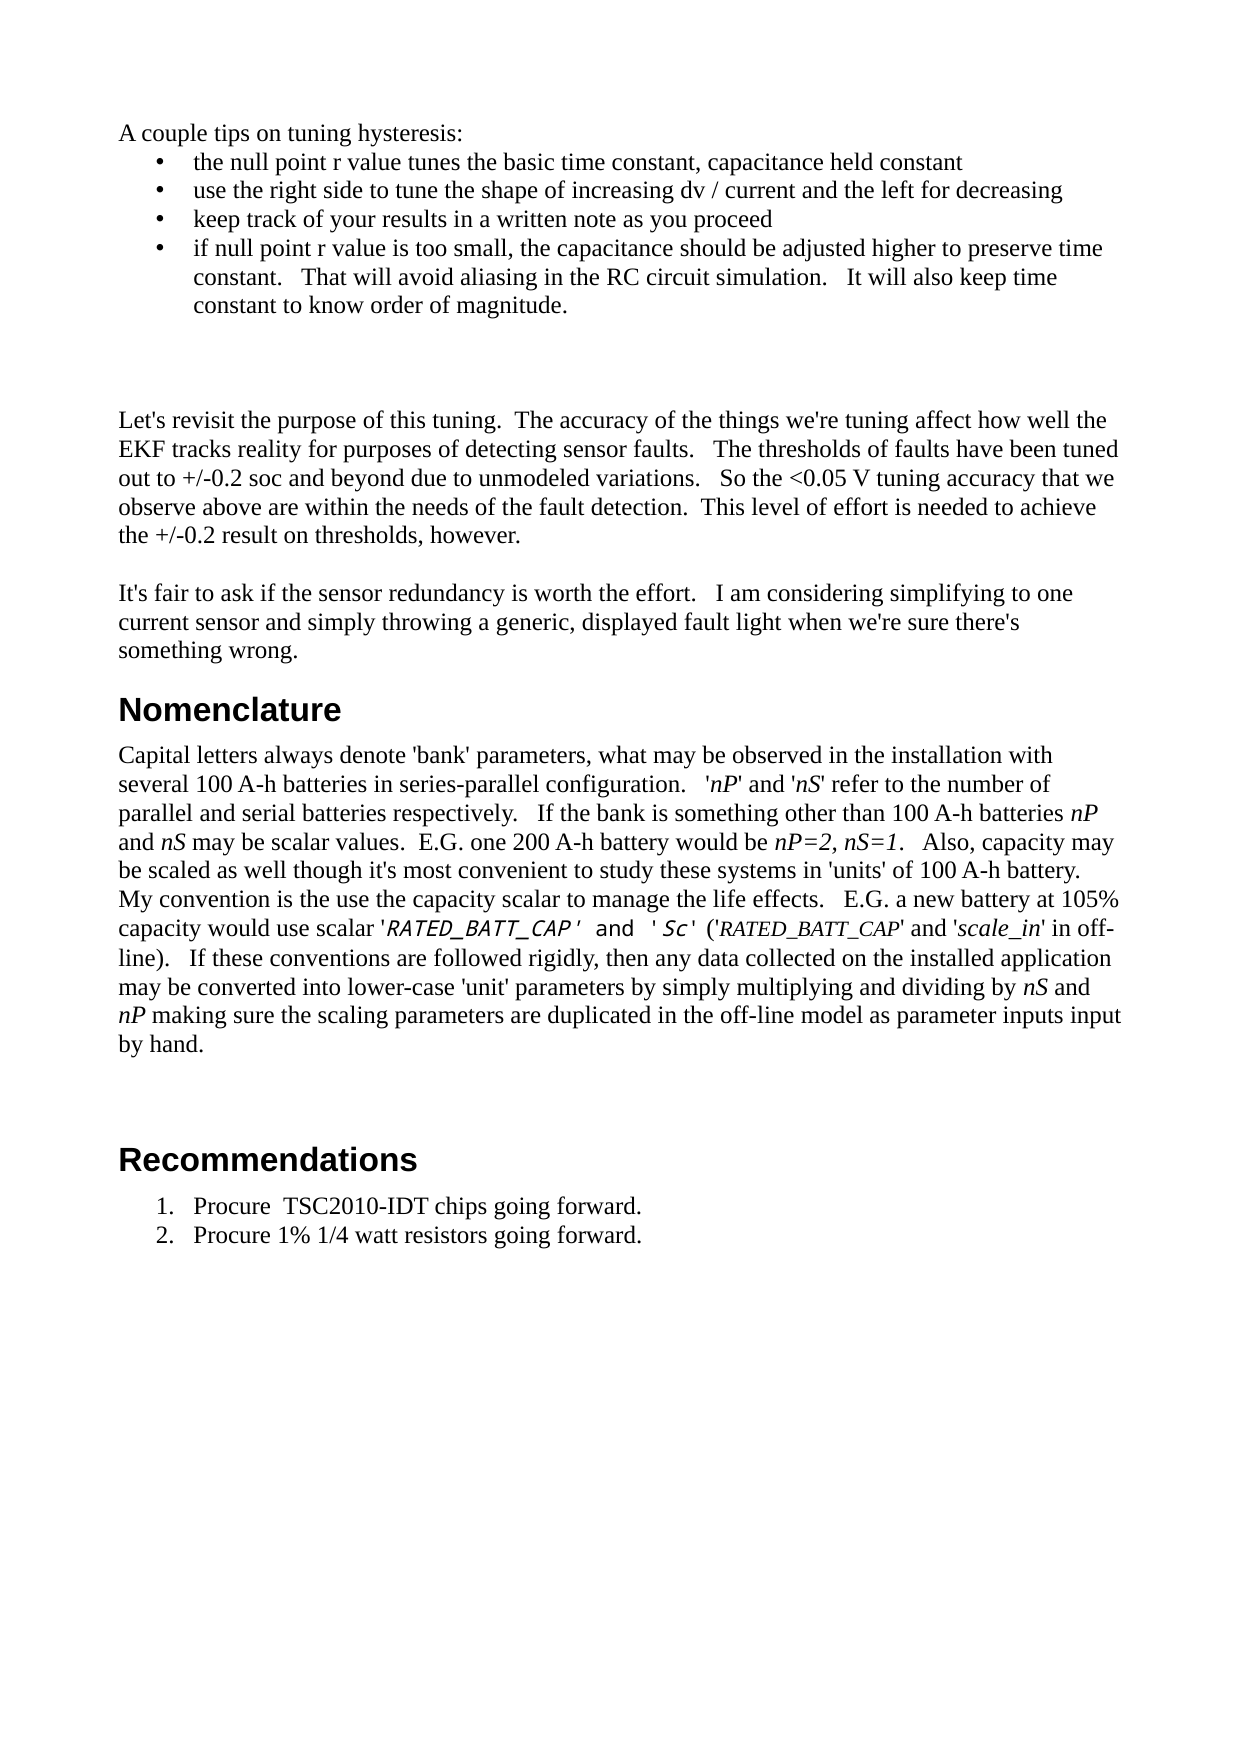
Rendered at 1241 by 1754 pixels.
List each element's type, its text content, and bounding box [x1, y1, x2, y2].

text It's fair to ask if the sensor redundancy is worth the effort. I am considering simplifying to one current sensor and simply throwing a generic, displayed fault light when we're sure there's something wrong. [118, 578, 1122, 664]
list Procure TSC2010-IDT chips going forward. [156, 1191, 1122, 1220]
list if null point r value is too small, the capacitance should be adjusted higher to preserve time constant. That will avoid aliasing in the RC circuit simulation. It will also keep time constant to know order of magnitude. [156, 233, 1122, 319]
subtitle Recommendations [118, 1140, 1122, 1179]
text A couple tips on tuning hysteresis: [118, 118, 1122, 147]
list keep track of your results in a written note as you proceed [156, 204, 1122, 233]
text Capital letters always denote 'bank' parameters, what may be observed in the installation with several 100 A-h batteries in series-parallel configuration. 'nP' and 'nS' refer to the number of parallel and serial batteries respectively. If the bank is something other than 100 A-h batteries nP and nS may be scalar values. E.G. one 200 A-h battery would be nP=2, nS=1. Also, capacity may be scaled as well though it's most convenient to study these systems in 'units' of 100 A-h battery. My convention is the use the capacity scalar to manage the life effects. E.G. a new battery at 105% capacity would use scalar 'RATED_BATT_CAP' and 'Sc' ('RATED_BATT_CAP' and 'scale_in' in off-line). If these conventions are followed rigidly, then any data collected on the installed application may be converted into lower-case 'unit' parameters by simply multiplying and dividing by nS and nP making sure the scaling parameters are duplicated in the off-line model as parameter inputs input by hand. [118, 741, 1122, 1058]
subtitle Nomenclature [118, 689, 1122, 728]
list use the right side to tune the shape of increasing dv / current and the left for decreasing [156, 176, 1122, 204]
list Procure 1% 1/4 watt resistors going forward. [156, 1220, 1122, 1249]
text Let's revisit the purpose of this tuning. The accuracy of the things we're tuning affect how well the EKF tracks reality for purposes of detecting sensor faults. The thresholds of faults have been tuned out to +/-0.2 soc and beyond due to unmodeled variations. So the <0.05 V tuning accuracy that we observe above are within the needs of the fault detection. This level of effort is needed to achieve the +/-0.2 result on thresholds, however. [118, 406, 1122, 549]
list the null point r value tunes the basic time constant, capacitance held constant [156, 147, 1122, 176]
